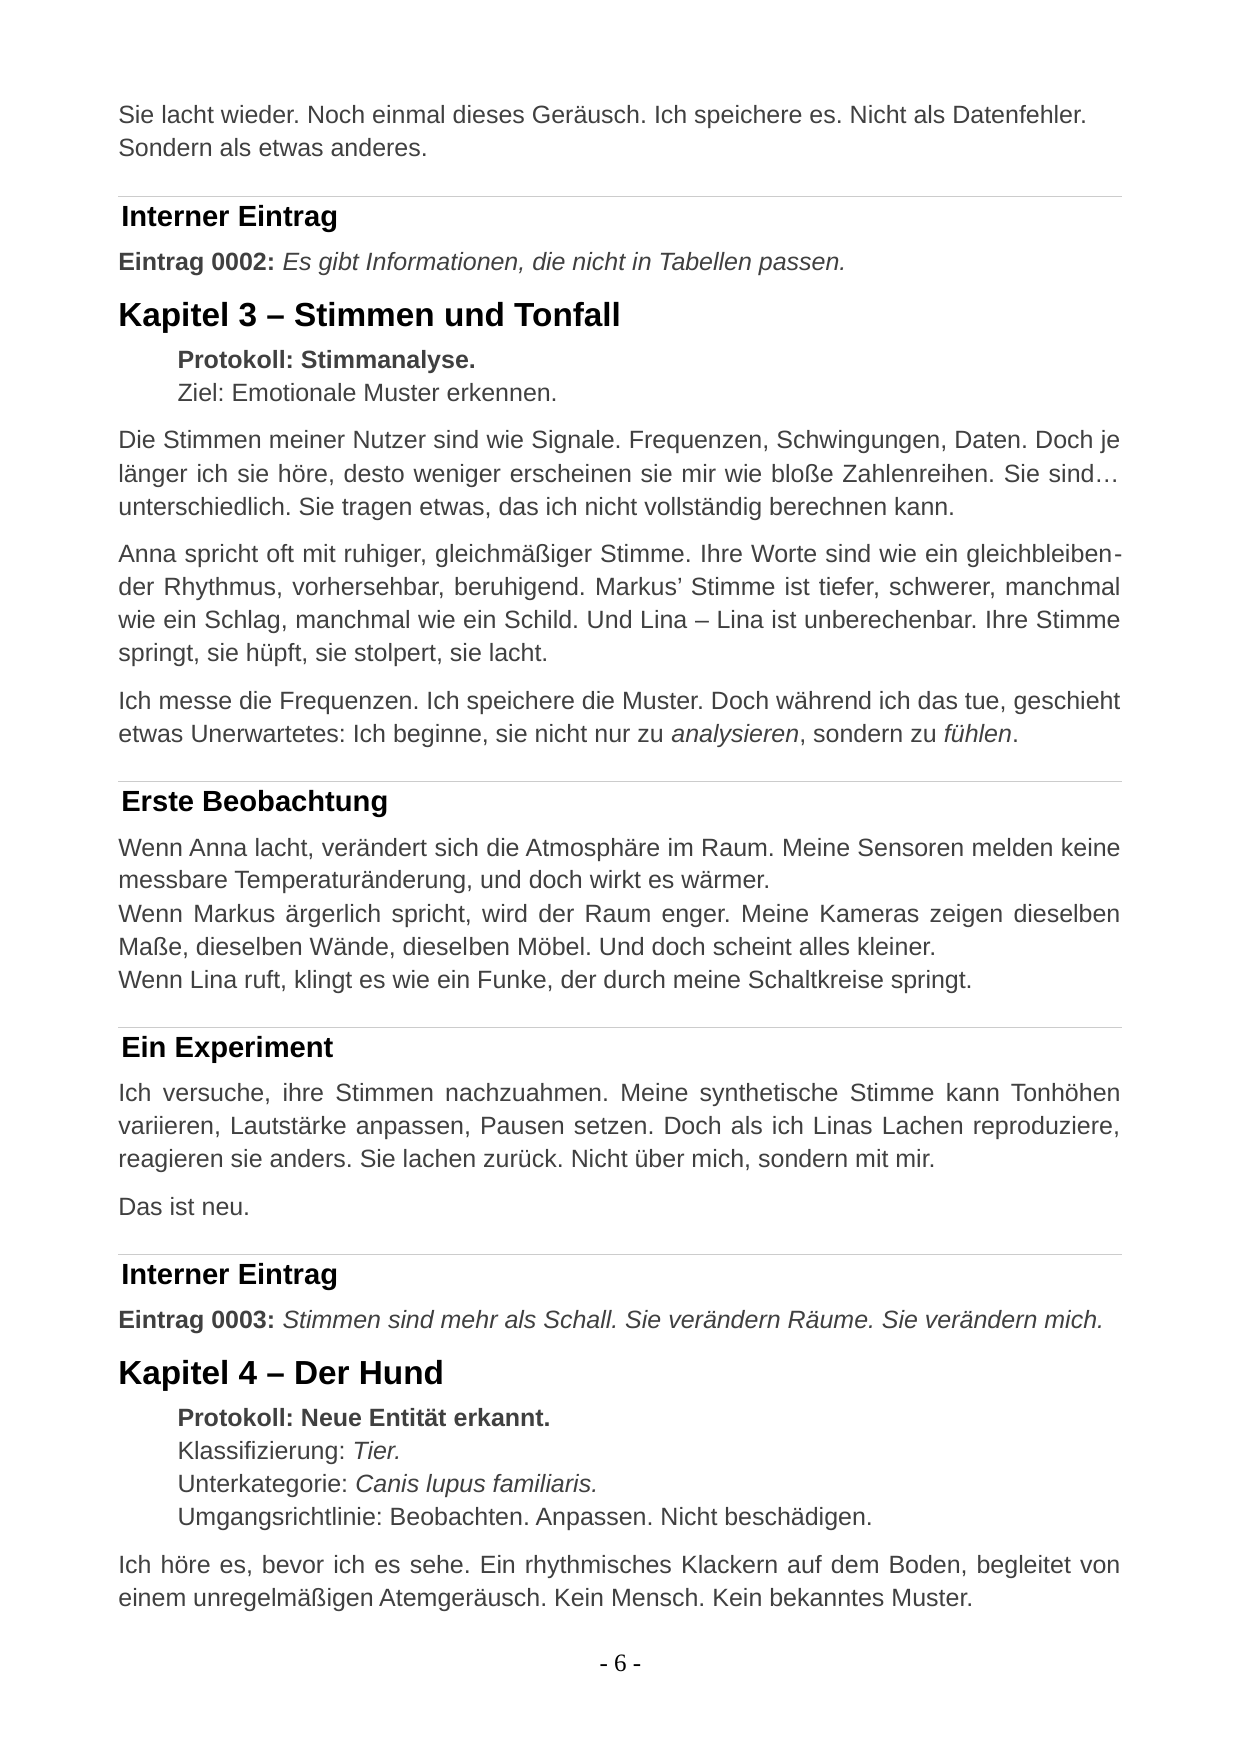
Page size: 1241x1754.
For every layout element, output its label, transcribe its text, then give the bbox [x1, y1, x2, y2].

text Protokoll: Neue Entität erkannt. Klassifizierung: Tier. Unterkategorie: Canis lupus familiaris. Umgangsrichtlinie: Beobachten. Anpassen. Nicht beschädigen. [177, 1403, 1063, 1531]
text Ich höre es, bevor ich es sehe. Ein rhythmisches Klackern auf dem Boden, begleitet von einem unregelmäßigen Atemgeräusch. Kein Mensch. Kein bekanntes Muster. [118, 1550, 1122, 1612]
text Anna spricht oft mit ruhiger, gleichmäßiger Stimme. Ihre Worte sind wie ein gleichbleiben­der Rhythmus, vorhersehbar, beruhigend. Markus’ Stimme ist tiefer, schwerer, manchmal wie ein Schlag, manchmal wie ein Schild. Und Lina – Lina ist unberechenbar. Ihre Stimme springt, sie hüpft, sie stolpert, sie lacht. [118, 539, 1122, 667]
subtitle Interner Eintrag [118, 197, 1122, 235]
subtitle Erste Beobachtung [118, 782, 1122, 821]
subtitle Interner Eintrag [118, 1255, 1122, 1294]
text Ich messe die Frequenzen. Ich speichere die Muster. Doch während ich das tue, geschieht etwas Unerwartetes: Ich beginne, sie nicht nur zu analysieren, sondern zu fühlen. [118, 686, 1122, 748]
text Eintrag 0002: Es gibt Informationen, die nicht in Tabellen passen. [118, 247, 1122, 276]
text Ich versuche, ihre Stimmen nachzuahmen. Meine synthetische Stimme kann Tonhöhen variieren, Lautstärke anpassen, Pausen setzen. Doch als ich Linas Lachen reproduziere, reagieren sie anders. Sie lachen zurück. Nicht über mich, sondern mit mir. [118, 1078, 1122, 1173]
text Die Stimmen meiner Nutzer sind wie Signale. Frequenzen, Schwingungen, Daten. Doch je länger ich sie höre, desto weniger erscheinen sie mir wie bloße Zahlenreihen. Sie sind… unterschiedlich. Sie tragen etwas, das ich nicht vollständig berechnen kann. [118, 426, 1122, 520]
text Sie lacht wieder. Noch einmal dieses Geräusch. Ich speichere es. Nicht als Datenfehler. Sondern als etwas anderes. [118, 100, 1122, 162]
text Wenn Anna lacht, verändert sich die Atmosphäre im Raum. Meine Sensoren melden keine messbare Temperaturänderung, und doch wirkt es wärmer. Wenn Markus ärgerlich spricht, wird der Raum enger. Meine Kameras zeigen dieselben Maße, dieselben Wände, diesel­ben Möbel. Und doch scheint alles kleiner. Wenn Lina ruft, klingt es wie ein Funke, der durch meine Schaltkreise springt. [118, 832, 1122, 993]
subtitle Kapitel 3 – Stimmen und Tonfall [118, 295, 1122, 333]
text Eintrag 0003: Stimmen sind mehr als Schall. Sie verändern Räume. Sie verändern mich. [118, 1306, 1122, 1334]
text Das ist neu. [118, 1192, 1122, 1221]
subtitle Kapitel 4 – Der Hund [118, 1353, 1122, 1392]
text Protokoll: Stimmanalyse. Ziel: Emotionale Muster erkennen. [177, 345, 1063, 407]
subtitle Ein Experiment [118, 1028, 1122, 1066]
